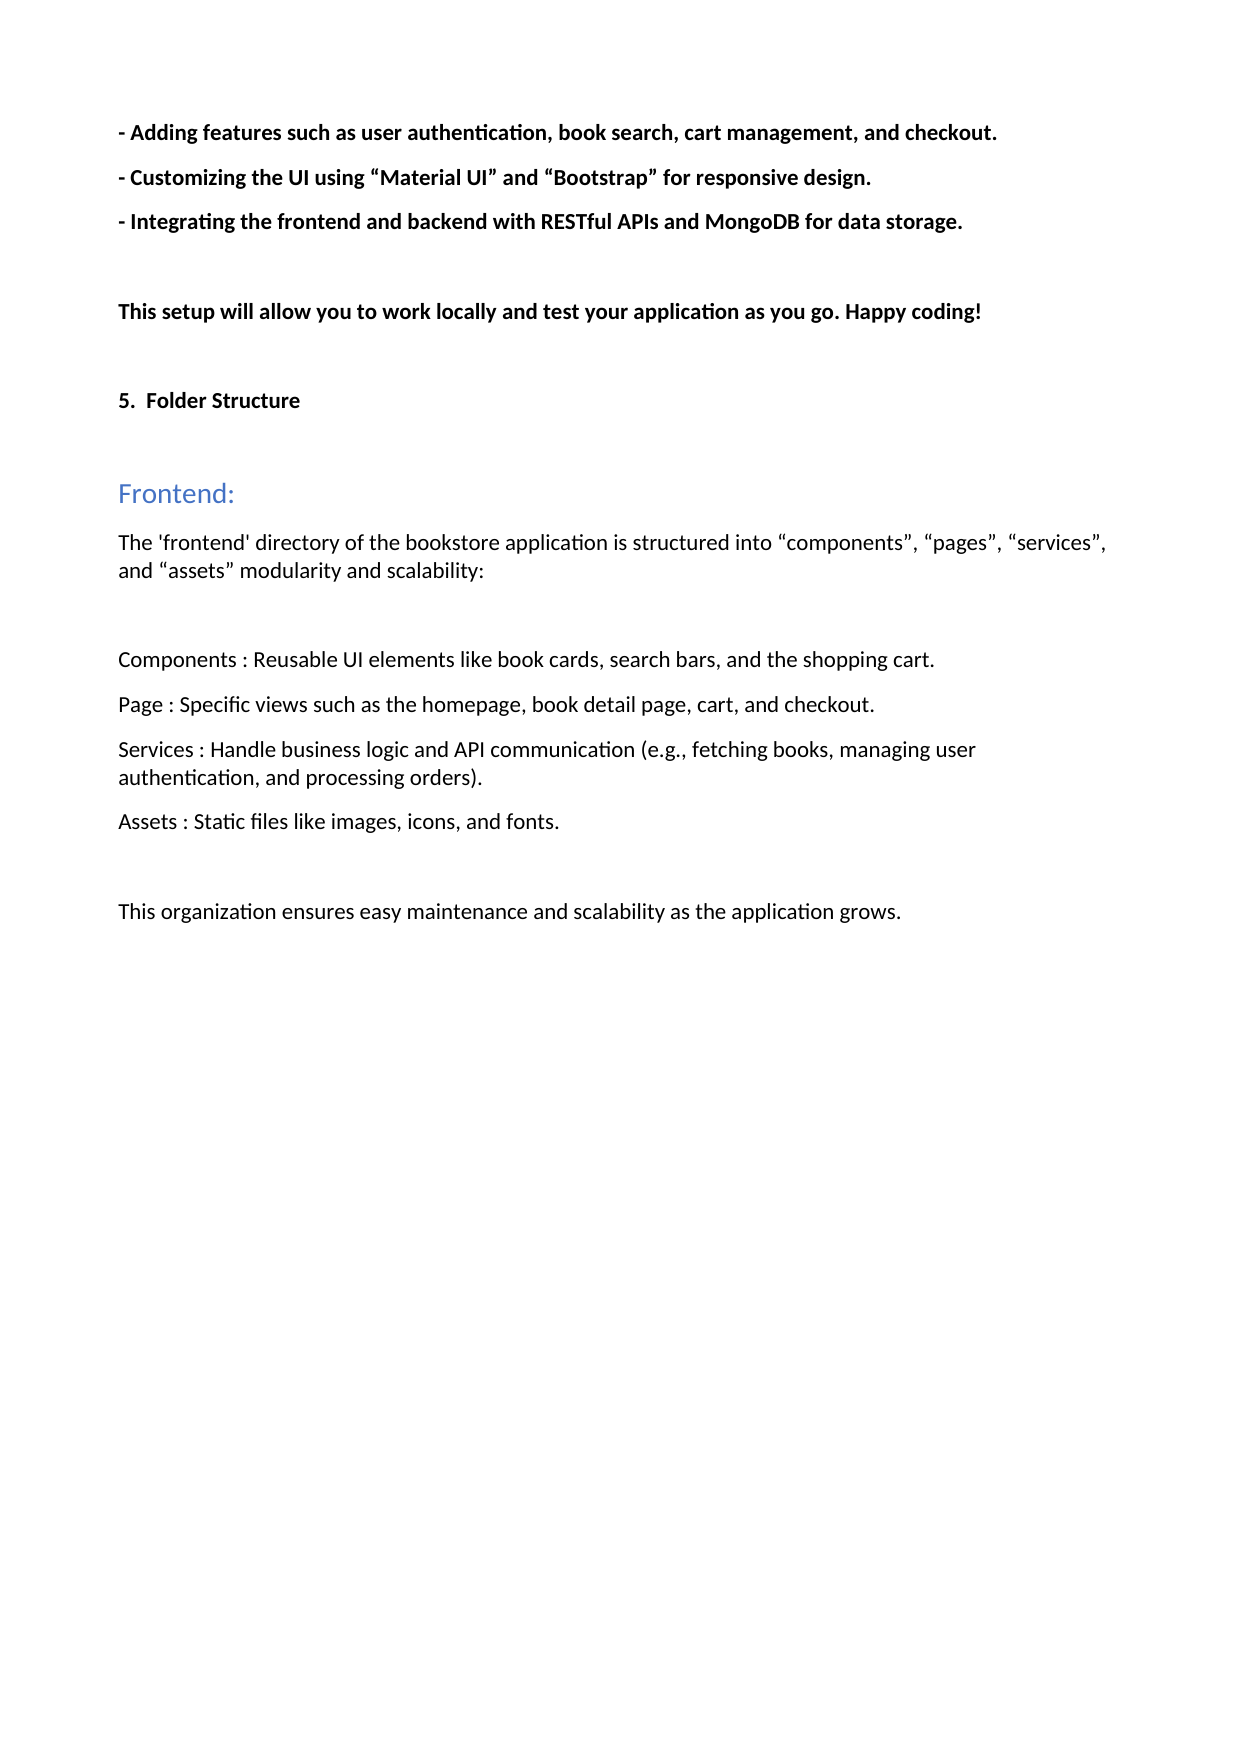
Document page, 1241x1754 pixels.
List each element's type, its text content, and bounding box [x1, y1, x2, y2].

text 5. Folder Structure [118, 386, 1122, 414]
text Frontend: [118, 476, 1122, 511]
text - Integrating the frontend and backend with RESTful APIs and MongoDB for data storage. [118, 207, 1122, 236]
text - Adding features such as user authentication, book search, cart management, and checkout. [118, 118, 1122, 146]
text Assets : Static files like images, icons, and fonts. [118, 807, 1122, 835]
text Components : Reusable UI elements like book cards, search bars, and the shopping cart. [118, 645, 1122, 673]
text This organization ensures easy maintenance and scalability as the application grows. [118, 897, 1122, 925]
text The 'frontend' directory of the bookstore application is structured into “components”, “pages”, “services”, and “assets” modularity and scalability: [118, 528, 1122, 584]
text Page : Specific views such as the homepage, book detail page, cart, and checkout. [118, 690, 1122, 718]
text Services : Handle business logic and API communication (e.g., fetching books, managing user authentication, and processing orders). [118, 735, 1122, 791]
text This setup will allow you to work locally and test your application as you go. Happy coding! [118, 297, 1122, 325]
text - Customizing the UI using “Material UI” and “Bootstrap” for responsive design. [118, 163, 1122, 191]
